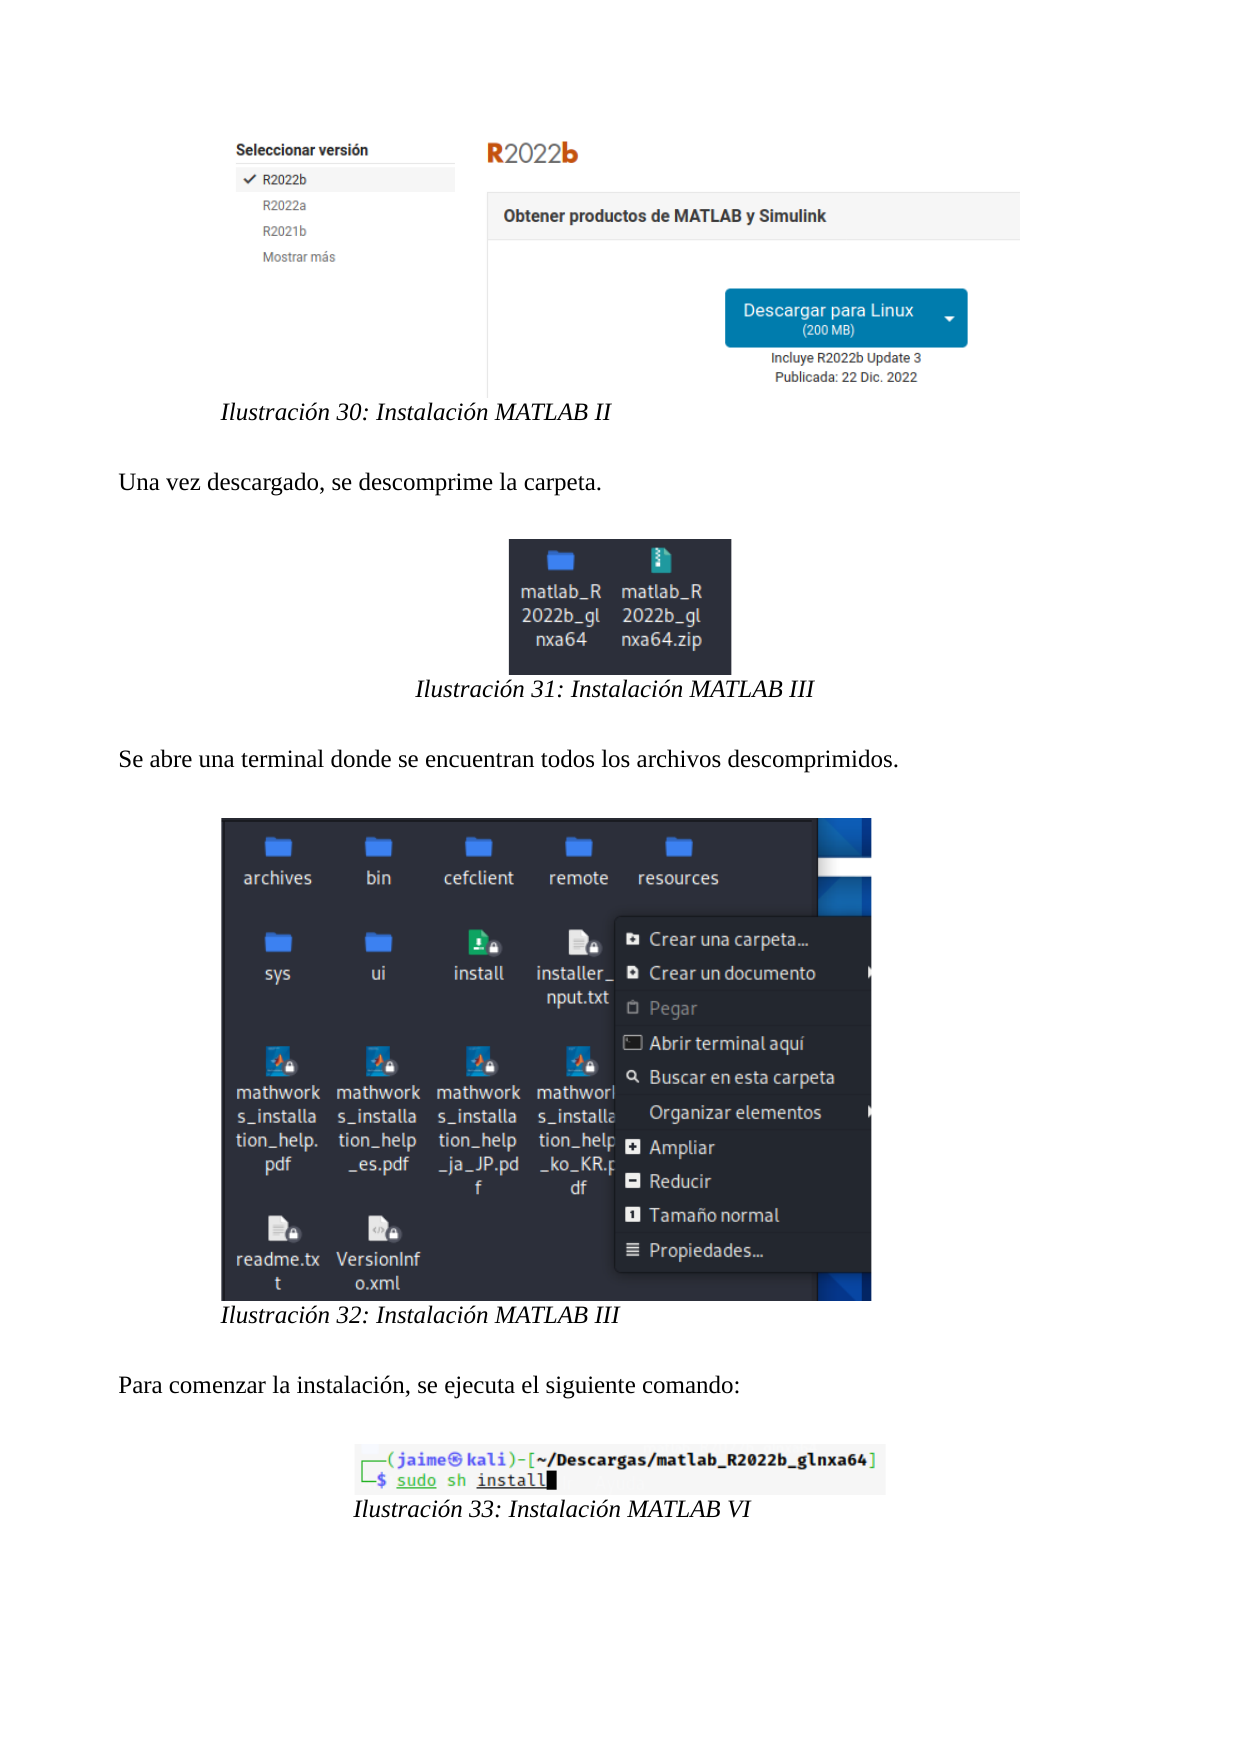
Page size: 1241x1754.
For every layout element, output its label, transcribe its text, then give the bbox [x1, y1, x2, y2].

text Se abre una terminal donde se encuentran todos los archivos descomprimidos. [118, 744, 1122, 773]
text Ilustración 33: Instalación MATLAB VI [353, 1457, 887, 1523]
text Para comenzar la instalación, se ejecuta el siguiente comando: [118, 1370, 1122, 1399]
text Ilustración 30: Instalación MATLAB II [220, 398, 1020, 426]
text Una vez descargado, se descomprime la carpeta. [118, 467, 1122, 496]
text Ilustración 31: Instalación MATLAB III [415, 552, 825, 703]
text Ilustración 32: Instalación MATLAB III [220, 831, 872, 1329]
